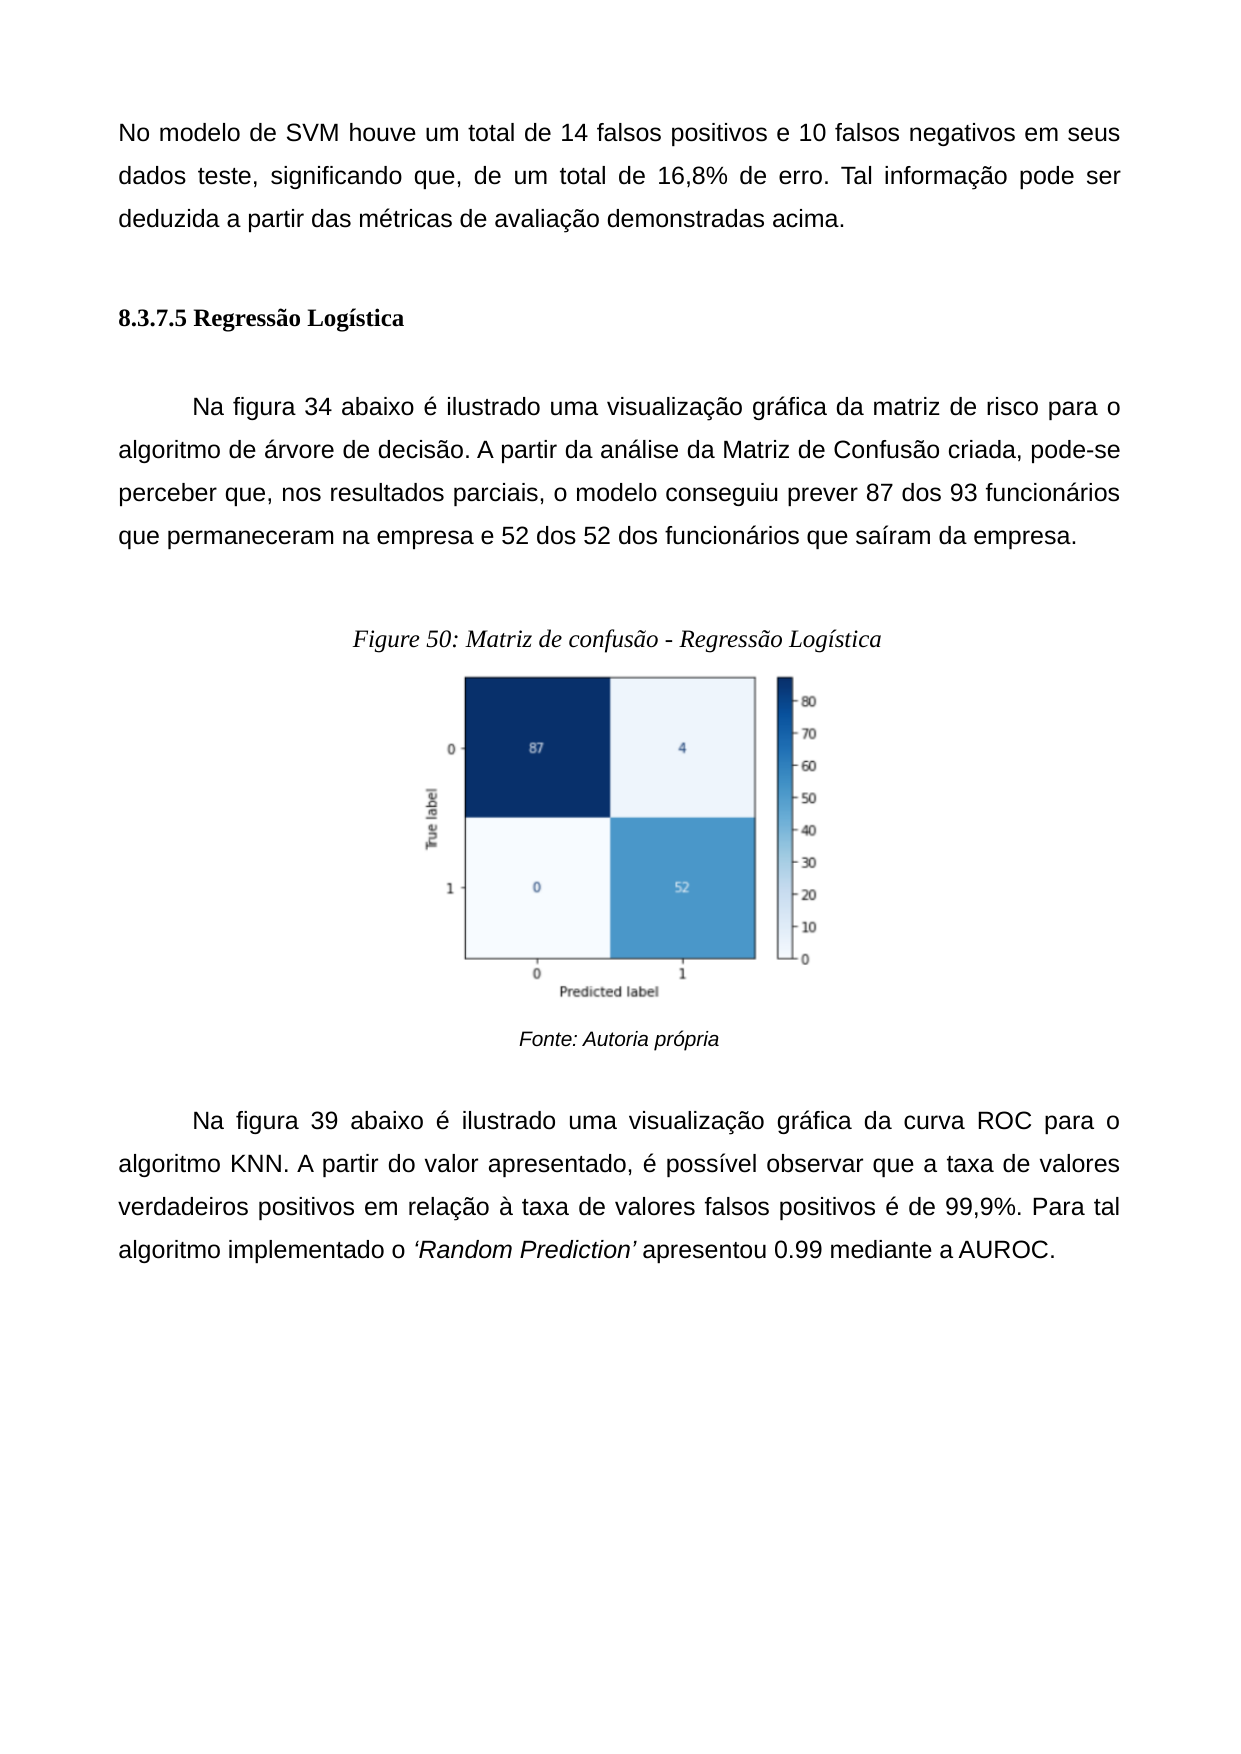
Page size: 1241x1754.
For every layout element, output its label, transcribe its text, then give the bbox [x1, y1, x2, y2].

text Figure 50: Matriz de confusão - Regressão Logística [322, 624, 915, 653]
text No modelo de SVM houve um total de 14 falsos positivos e 10 falsos negativos em seus dados teste, significando que, de um total de 16,8% de erro. Tal informação pode ser deduzida a partir das métricas de avaliação demonstradas acima. [118, 118, 1122, 233]
text Na figura 39 abaixo é ilustrado uma visualização gráfica da curva ROC para o algoritmo KNN. A partir do valor apresentado, é possível observar que a taxa de valores verdadeiros positivos em relação à taxa de valores falsos positivos é de 99,9%. Para tal algoritmo implementado o ‘Random Prediction’ apresentou 0.99 mediante a AUROC. [118, 1106, 1122, 1264]
text Na figura 34 abaixo é ilustrado uma visualização gráfica da matriz de risco para o algoritmo de árvore de decisão. A partir da análise da Matriz de Confusão criada, pode-se perceber que, nos resultados parciais, o modelo conseguiu prever 87 dos 93 funcionários que permaneceram na empresa e 52 dos 52 dos funcionários que saíram da empresa. [118, 392, 1122, 550]
picture [417, 663, 820, 1005]
text Fonte: Autoria própria [118, 608, 1122, 1051]
subtitle 8.3.7.5 Regressão Logística [118, 303, 1122, 332]
